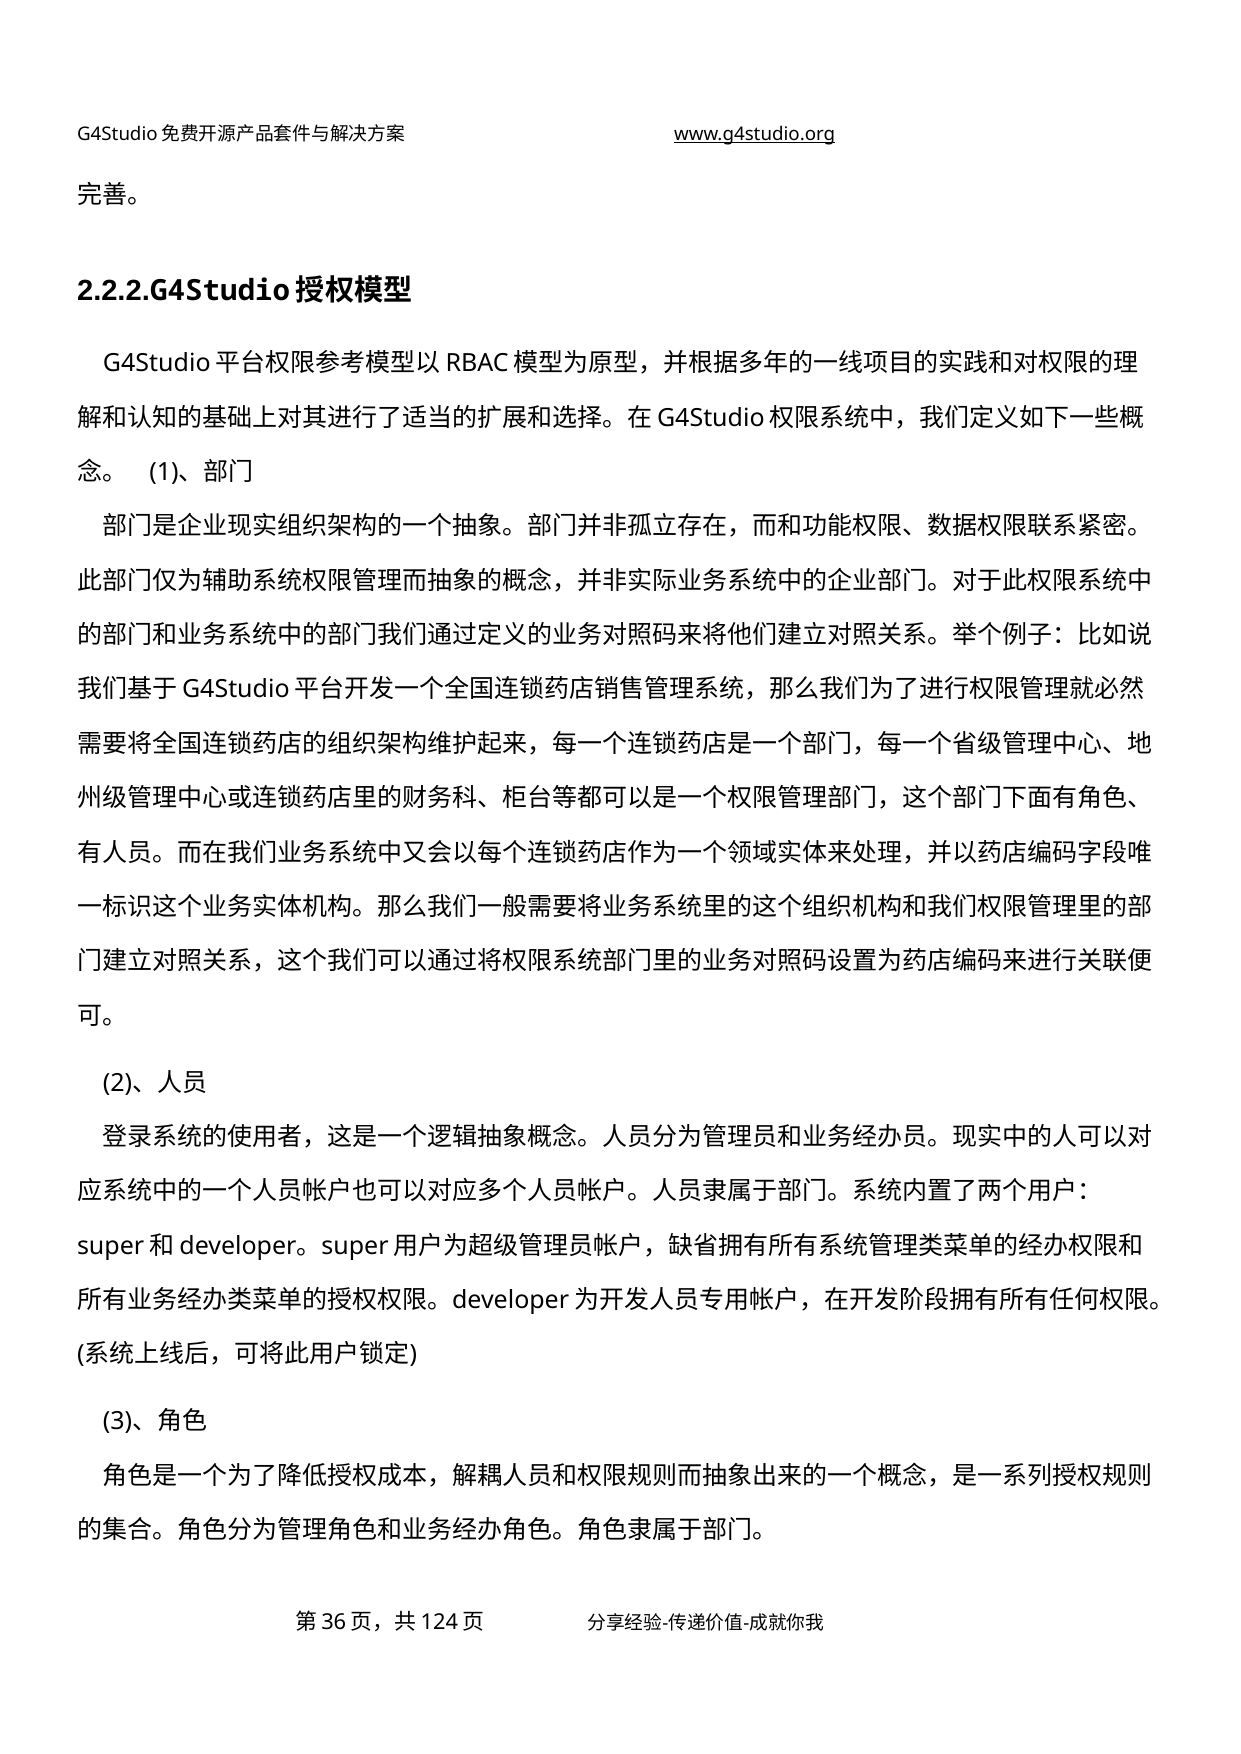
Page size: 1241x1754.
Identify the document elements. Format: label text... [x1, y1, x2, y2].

text 完善。 [77, 175, 1163, 211]
text (2)、人员 登录系统的使用者，这是一个逻辑抽象概念。人员分为管理员和业务经办员。现实中的人可以对应系统中的一个人员帐户也可以对应多个人员帐户。人员隶属于部门。系统内置了两个用户：super和developer。super用户为超级管理员帐户，缺省拥有所有系统管理类菜单的经办权限和所有业务经办类菜单的授权权限。developer为开发人员专用帐户，在开发阶段拥有所有任何权限。(系统上线后，可将此用户锁定) [77, 1062, 1163, 1370]
subtitle 2.2.2.G4Studio授权模型 [77, 267, 1163, 309]
text (3)、角色 角色是一个为了降低授权成本，解耦人员和权限规则而抽象出来的一个概念，是一系列授权规则的集合。角色分为管理角色和业务经办角色。角色隶属于部门。 [77, 1401, 1163, 1546]
text G4Studio平台权限参考模型以RBAC模型为原型，并根据多年的一线项目的实践和对权限的理解和认知的基础上对其进行了适当的扩展和选择。在G4Studio权限系统中，我们定义如下一些概念。 (1)、部门 部门是企业现实组织架构的一个抽象。部门并非孤立存在，而和功能权限、数据权限联系紧密。此部门仅为辅助系统权限管理而抽象的概念，并非实际业务系统中的企业部门。对于此权限系统中的部门和业务系统中的部门我们通过定义的业务对照码来将他们建立对照关系。举个例子：比如说我们基于G4Studio平台开发一个全国连锁药店销售管理系统，那么我们为了进行权限管理就必然需要将全国连锁药店的组织架构维护起来，每一个连锁药店是一个部门，每一个省级管理中心、地州级管理中心或连锁药店里的财务科、柜台等都可以是一个权限管理部门，这个部门下面有角色、有人员。而在我们业务系统中又会以每个连锁药店作为一个领域实体来处理，并以药店编码字段唯一标识这个业务实体机构。那么我们一般需要将业务系统里的这个组织机构和我们权限管理里的部门建立对照关系，这个我们可以通过将权限系统部门里的业务对照码设置为药店编码来进行关联便可。 [77, 343, 1163, 1031]
